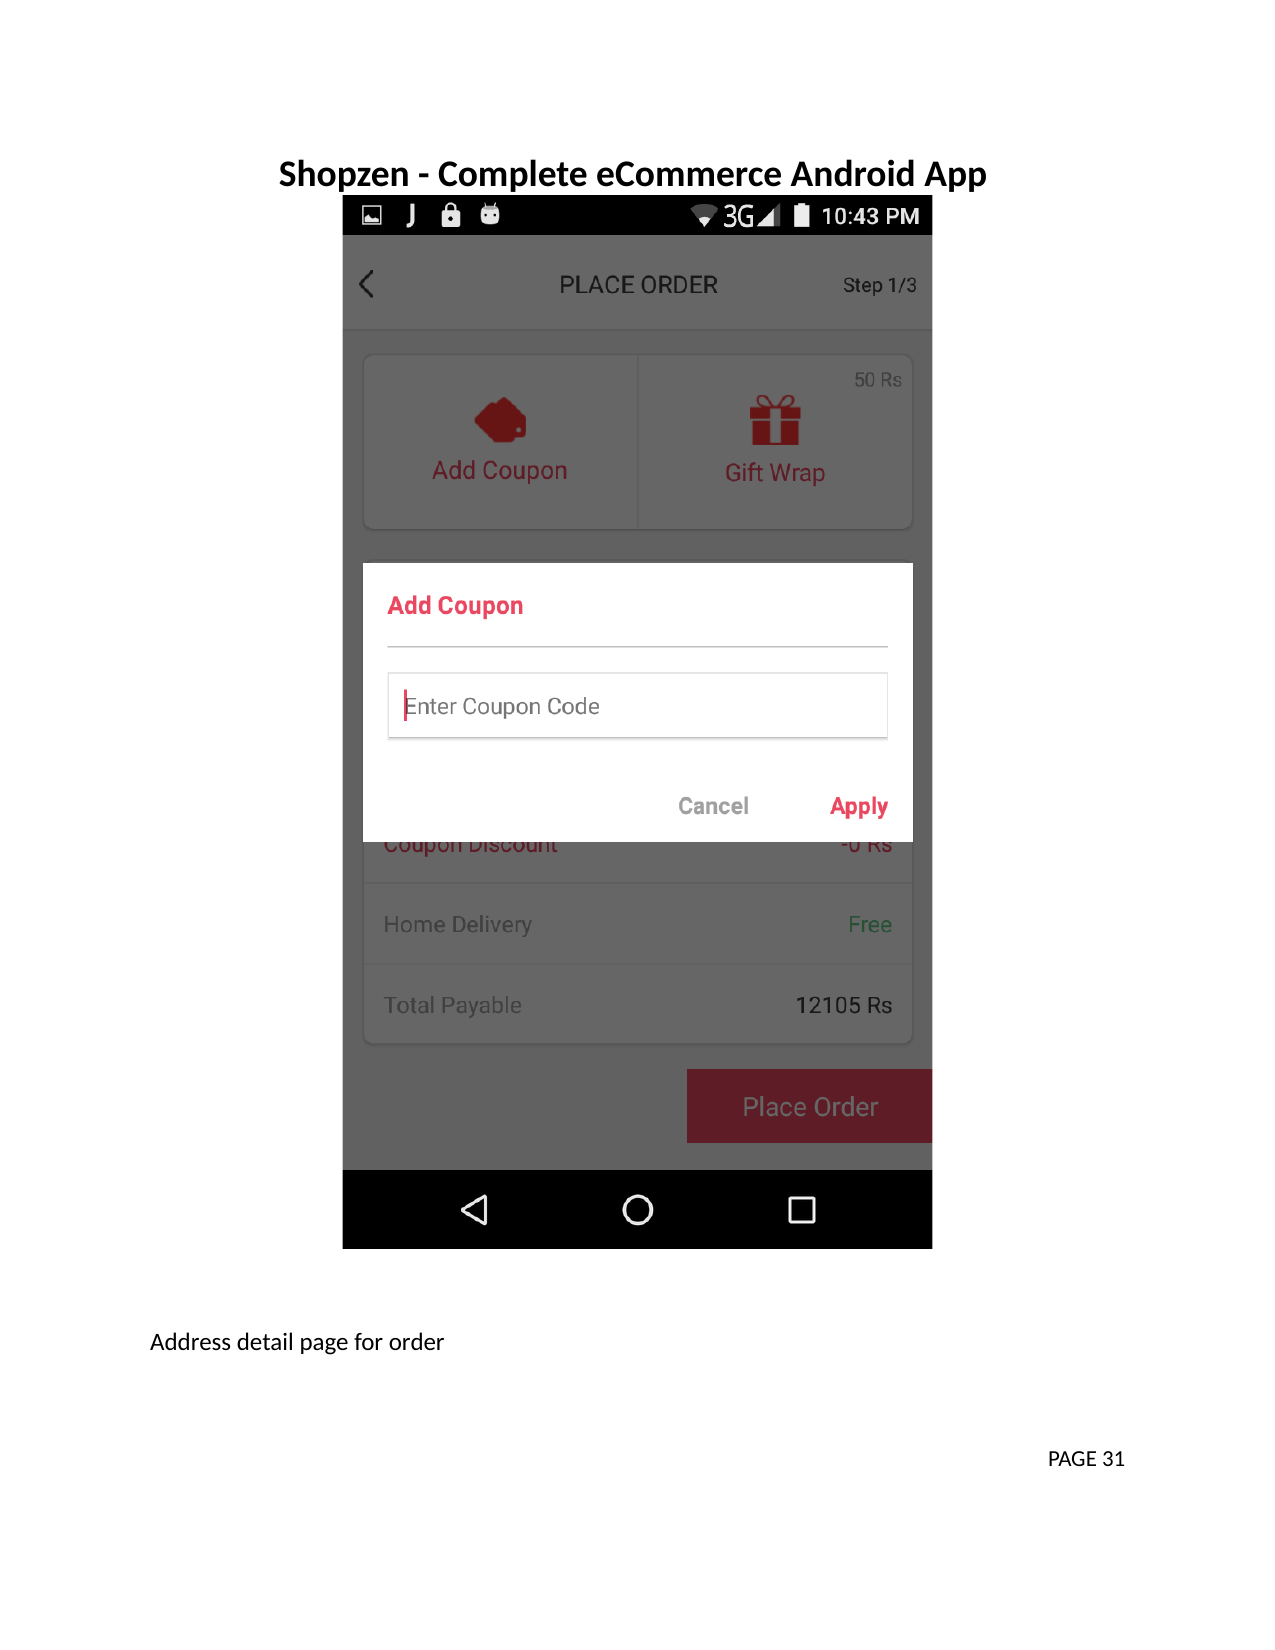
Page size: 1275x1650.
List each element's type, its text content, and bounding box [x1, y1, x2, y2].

picture [342, 195, 933, 1249]
text Address detail page for order [150, 1327, 1125, 1357]
